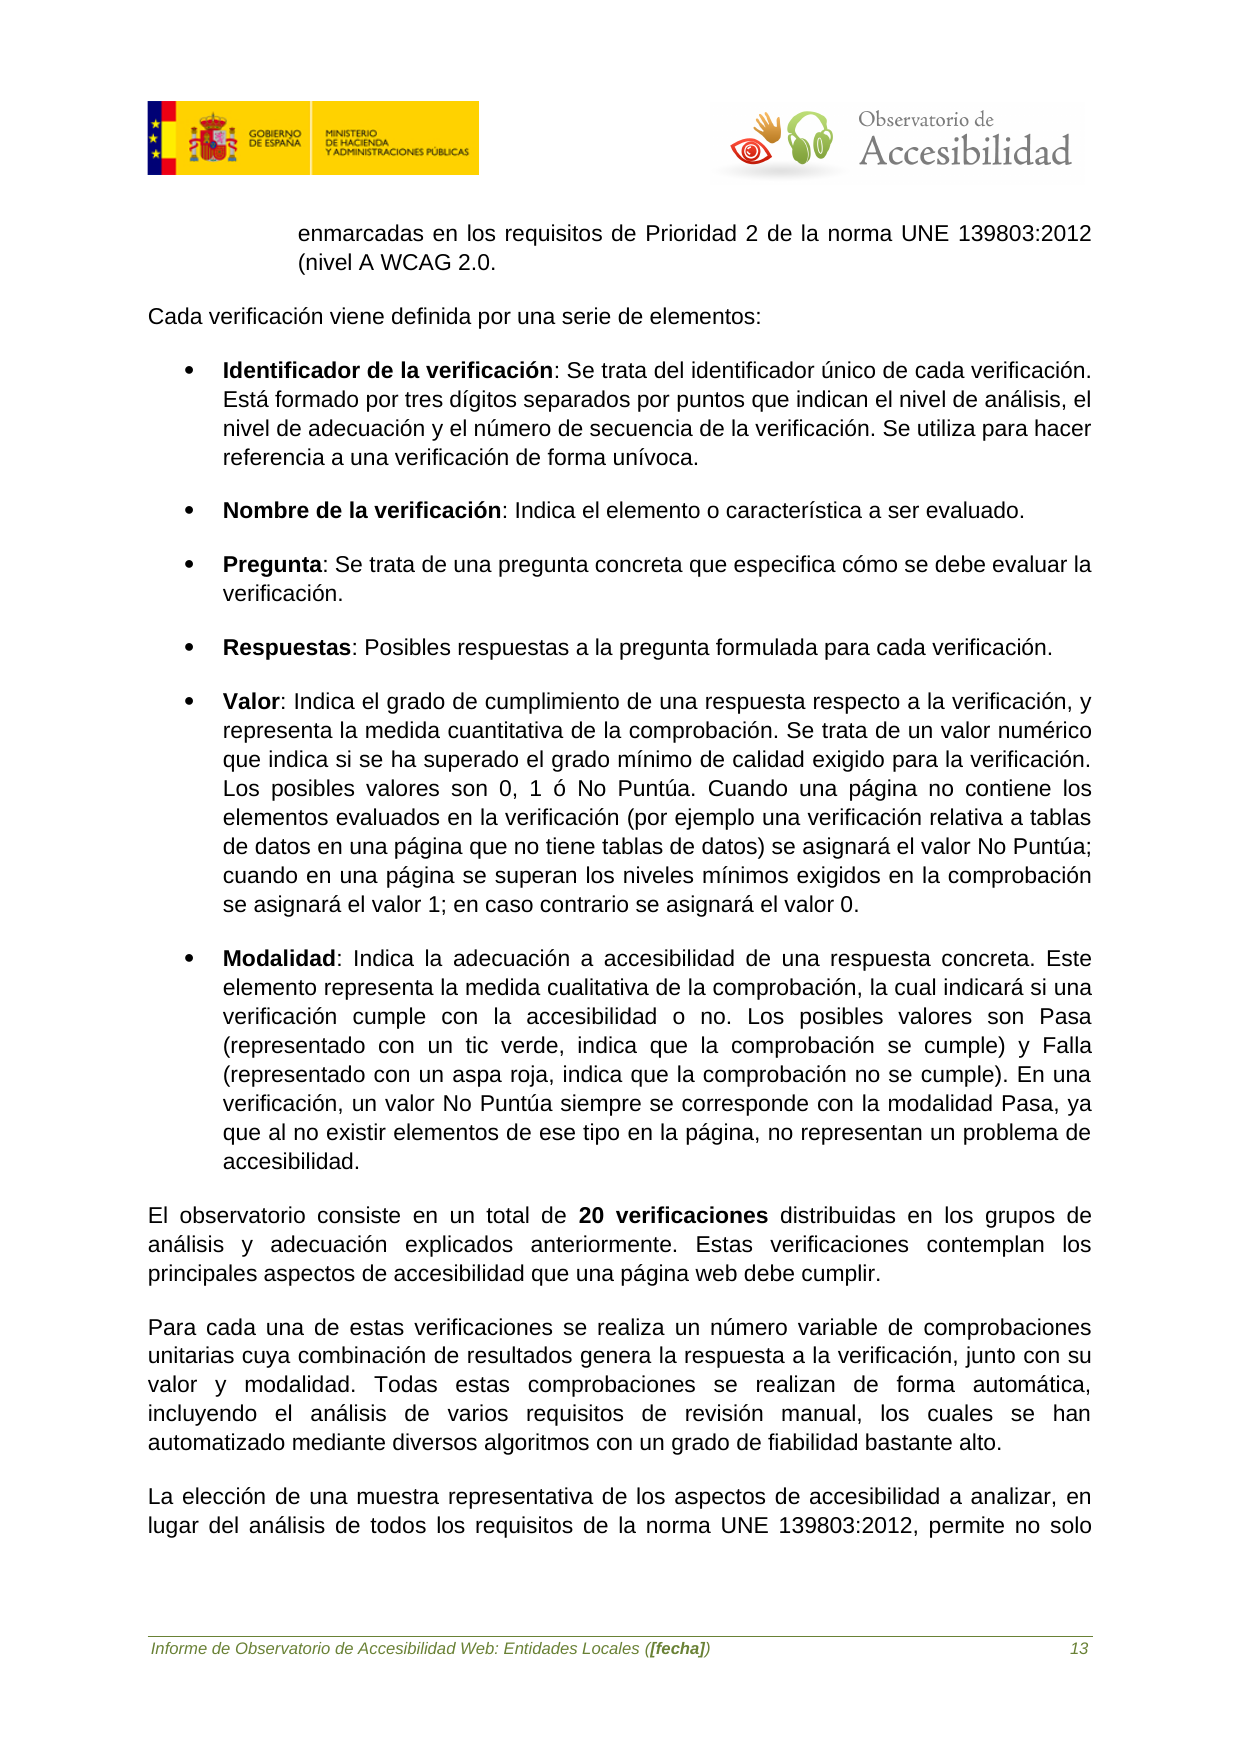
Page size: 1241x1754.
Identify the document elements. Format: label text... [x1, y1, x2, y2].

list Valor: Indica el grado de cumplimiento de una respuesta respecto a la verificación, y representa la medida cuantitativa de la comprobación. Se trata de un valor numérico que indica si se ha superado el grado mínimo de calidad exigido para la verificación. Los posibles valores son 0, 1 ó No Puntúa. Cuando una página no contiene los elementos evaluados en la verificación (por ejemplo una verificación relativa a tablas de datos en una página que no tiene tablas de datos) se asignará el valor No Puntúa; cuando en una página se superan los niveles mínimos exigidos en la comprobación se asignará el valor 1; en caso contrario se asignará el valor 0. [185, 688, 1092, 917]
picture [147, 101, 479, 175]
text Cada verificación viene definida por una serie de elementos: [148, 303, 1092, 329]
text Para cada una de estas verificaciones se realiza un número variable de comprobaciones unitarias cuya combinación de resultados genera la respuesta a la verificación, junto con su valor y modalidad. Todas estas comprobaciones se realizan de forma automática, incluyendo el análisis de varios requisitos de revisión manual, los cuales se han automatizado mediante diversos algoritmos con un grado de fiabilidad bastante alto. [148, 1313, 1092, 1456]
list Pregunta: Se trata de una pregunta concreta que especifica cómo se debe evaluar la verificación. [185, 551, 1092, 607]
text El observatorio consiste en un total de 20 verificaciones distribuidas en los grupos de análisis y adecuación explicados anteriormente. Estas verificaciones contemplan los principales aspectos de accesibilidad que una página web debe cumplir. [148, 1202, 1092, 1286]
list Identificador de la verificación: Se trata del identificador único de cada verificación. Está formado por tres dígitos separados por puntos que indican el nivel de análisis, el nivel de adecuación y el número de secuencia de la verificación. Se utiliza para hacer referencia a una verificación de forma unívoca. [185, 357, 1092, 470]
list Nombre de la verificación: Indica el elemento o característica a ser evaluado. [185, 497, 1092, 524]
picture [710, 102, 1086, 185]
text La elección de una muestra representativa de los aspectos de accesibilidad a analizar, en lugar del análisis de todos los requisitos de la norma UNE 139803:2012, permite no solo [148, 1483, 1092, 1538]
list Modalidad: Indica la adecuación a accesibilidad de una respuesta concreta. Este elemento representa la medida cualitativa de la comprobación, la cual indicará si una verificación cumple con la accesibilidad o no. Los posibles valores son Pasa (representado con un tic verde, indica que la comprobación se cumple) y Falla (representado con un aspa roja, indica que la comprobación no se cumple). En una verificación, un valor No Puntúa siempre se corresponde con la modalidad Pasa, ya que al no existir elementos de ese tipo en la página, no representan un problema de accesibilidad. [185, 945, 1092, 1174]
list enmarcadas en los requisitos de Prioridad 2 de la norma UNE 139803:2012 (nivel A WCAG 2.0. [260, 220, 1092, 275]
list Respuestas: Posibles respuestas a la pregunta formulada para cada verificación. [185, 634, 1092, 661]
